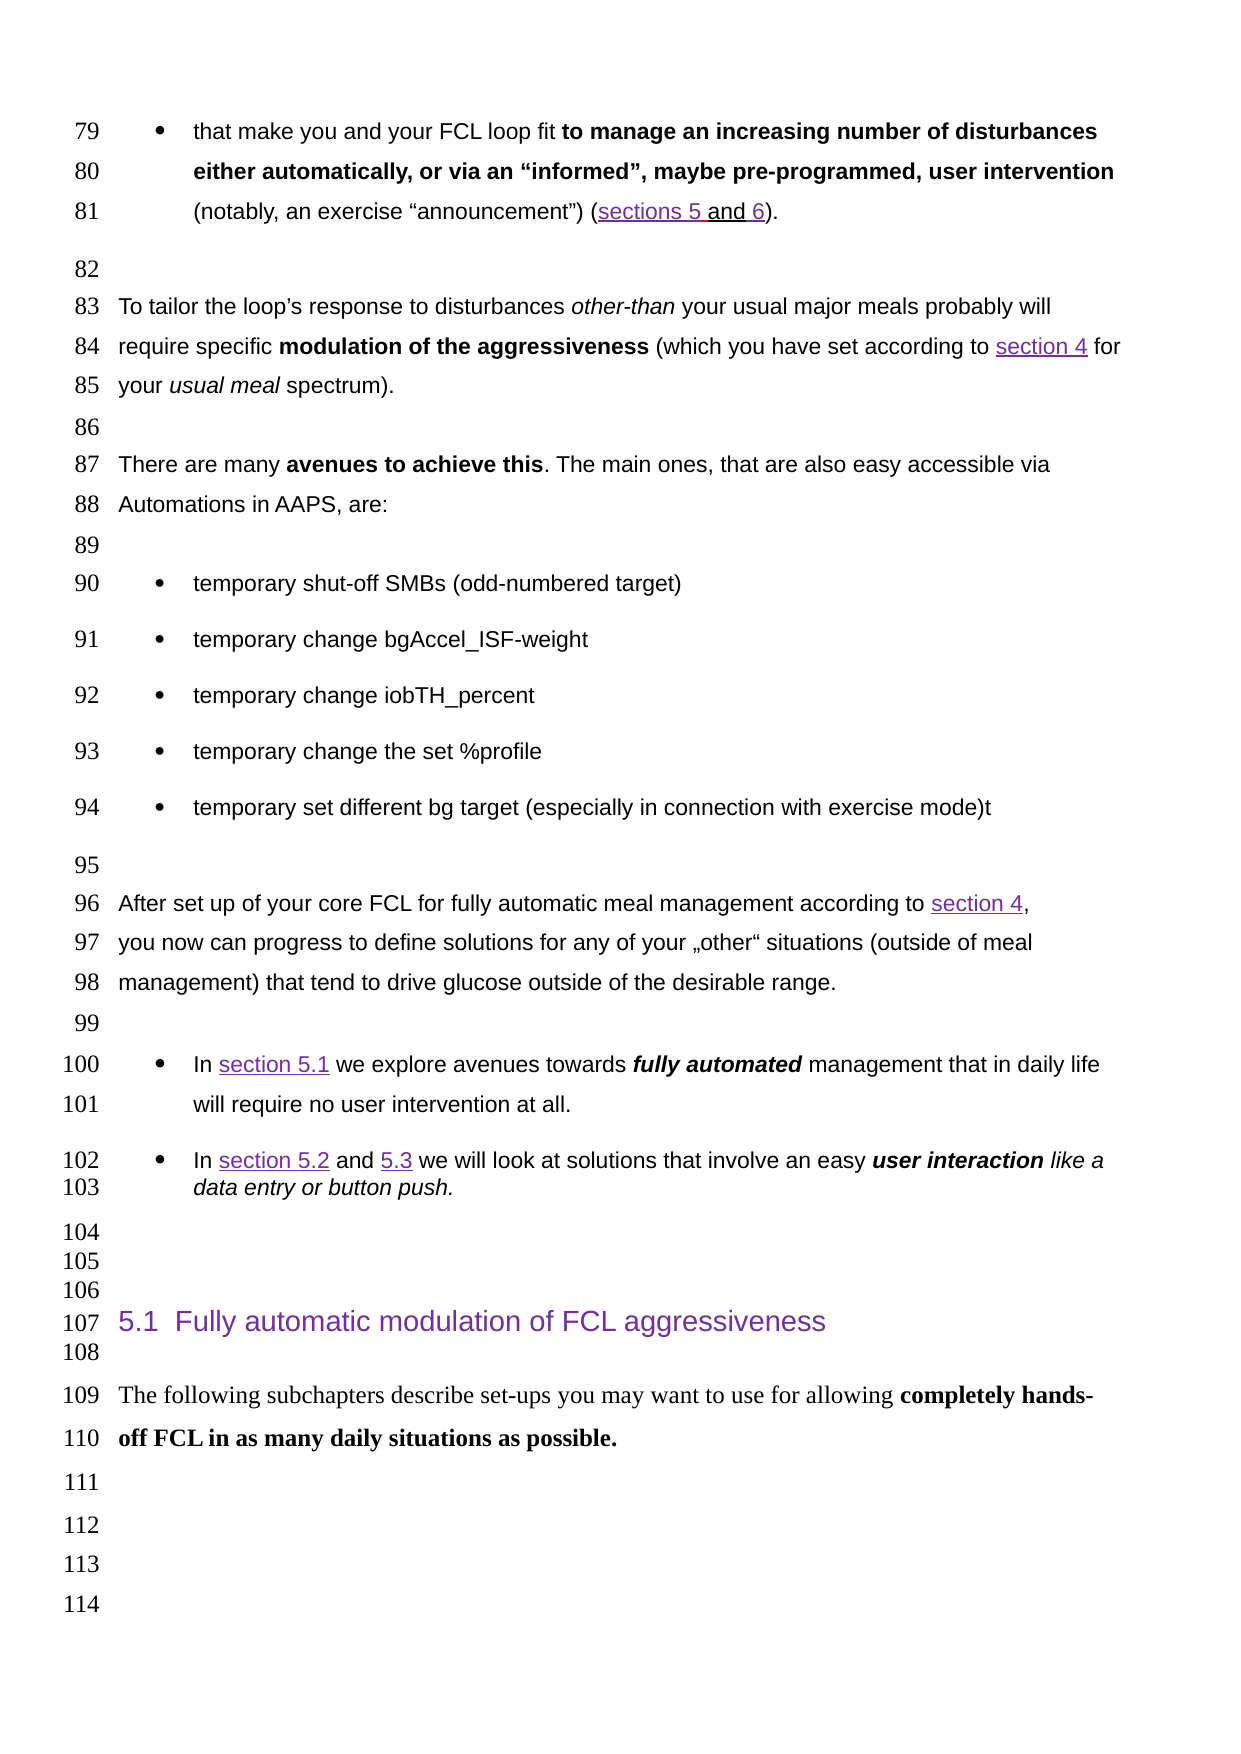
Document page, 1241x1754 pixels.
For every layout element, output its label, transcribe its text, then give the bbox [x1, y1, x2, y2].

list In section 5.1 we explore avenues towards fully automated management that in daily life will require no user intervention at all. [156, 1051, 1122, 1118]
list temporary set different bg target (especially in connection with exercise mode)t [156, 794, 1122, 821]
list temporary change the set %profile [156, 738, 1122, 764]
text The following subchapters describe set-ups you may want to use for allowing completely hands-off FCL in as many daily situations as possible. [118, 1380, 1122, 1452]
text There are many avenues to achieve this. The main ones, that are also easy accessible via Automations in AAPS, are: [118, 451, 1122, 517]
text you now can progress to define solutions for any of your „other“ situations (outside of meal management) that tend to drive glucose outside of the desirable range. [118, 929, 1122, 995]
list temporary change bgAccel_ISF-weight [156, 626, 1122, 652]
list In section 5.2 and 5.3 we will look at solutions that involve an easy user interaction like a data entry or button push. [156, 1147, 1122, 1201]
list that make you and your FCL loop fit to manage an increasing number of disturbances either automatically, or via an “informed”, maybe pre-programmed, user intervention (notably, an exercise “announcement”) (sections 5 and 6). [156, 118, 1122, 224]
text 5.1 Fully automatic modulation of FCL aggressiveness [118, 1304, 1122, 1337]
text To tailor the loop’s response to disturbances other-than your usual major meals probably will require specific modulation of the aggressiveness (which you have set according to section 4 for your usual meal spectrum). [118, 293, 1122, 398]
list temporary change iobTH_percent [156, 682, 1122, 708]
text After set up of your core FCL for fully automatic meal management according to section 4, [118, 890, 1122, 916]
list temporary shut-off SMBs (odd-numbered target) [156, 569, 1122, 596]
